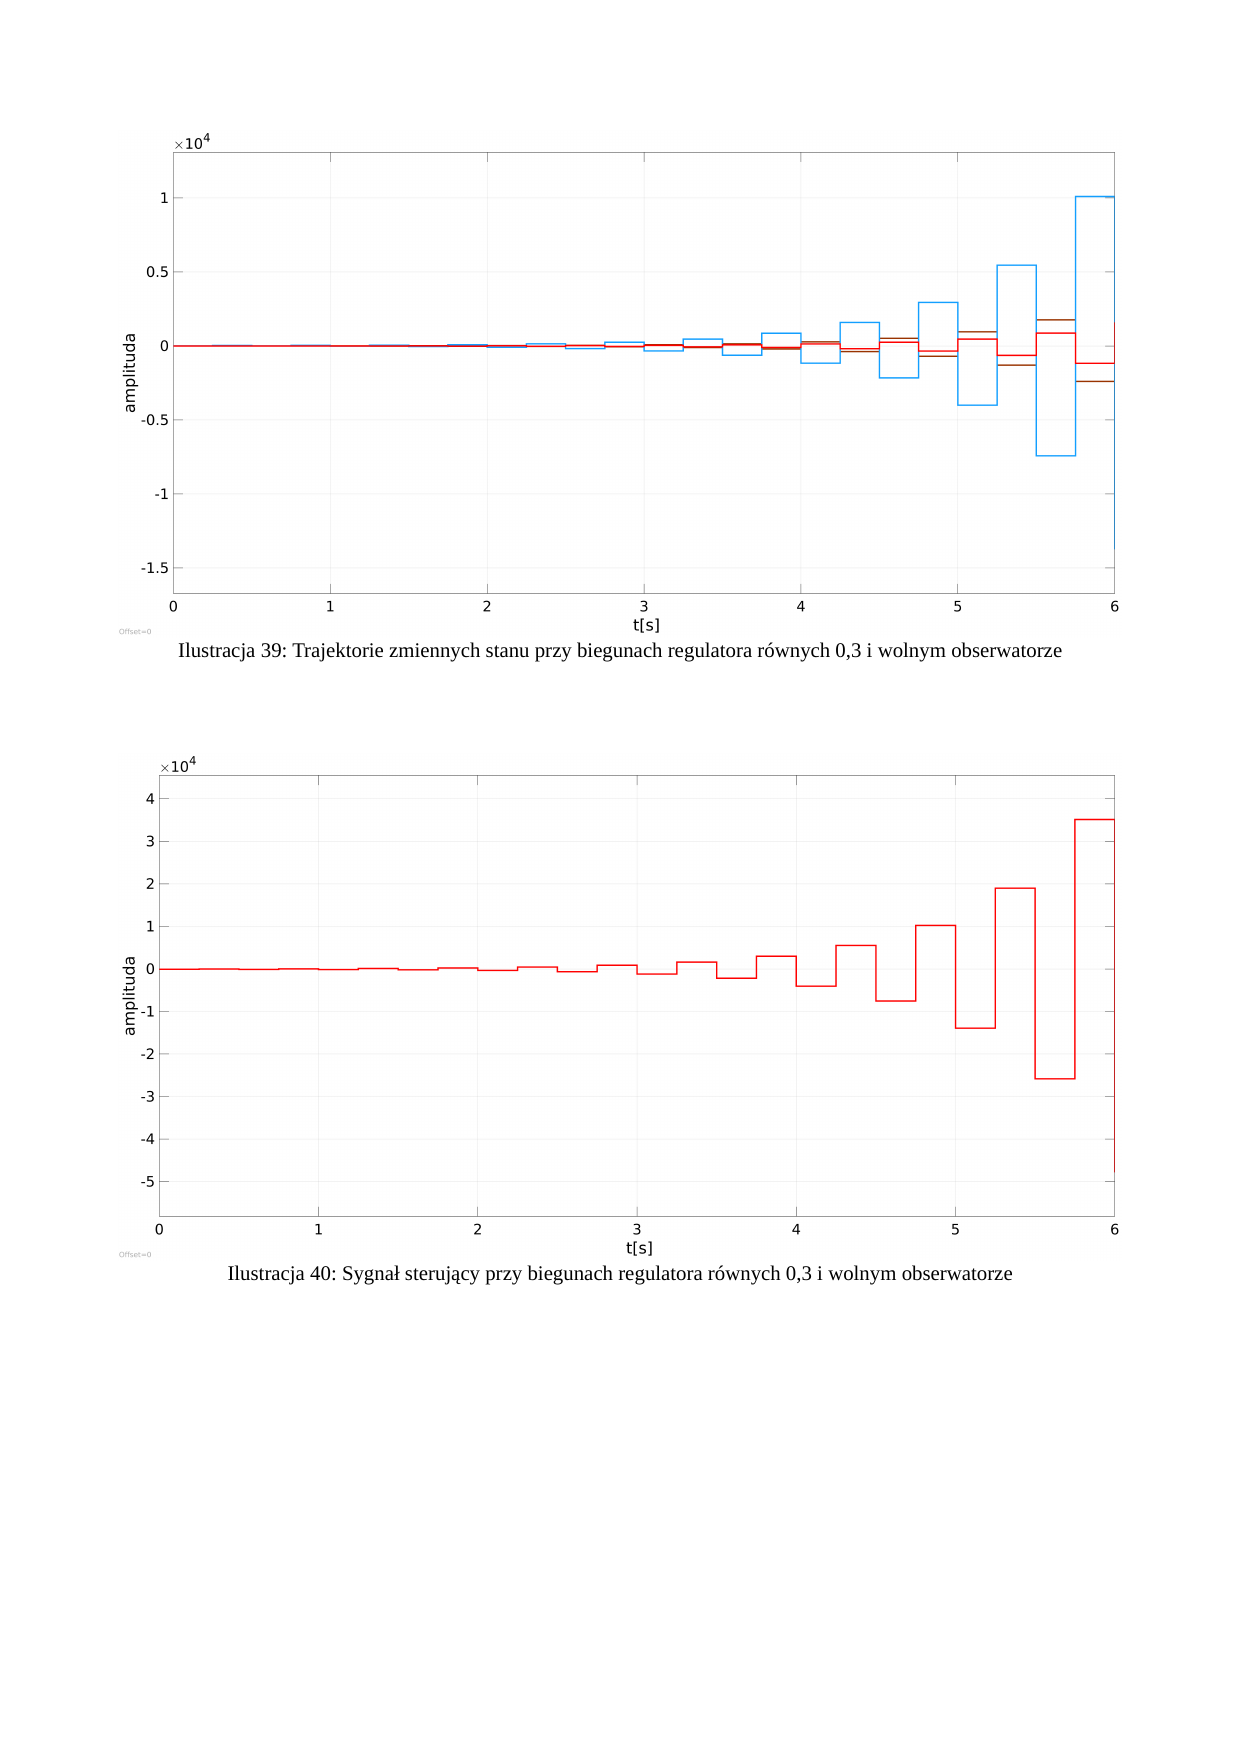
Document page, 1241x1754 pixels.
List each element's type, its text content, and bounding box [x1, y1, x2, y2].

text Ilustracja 40: Sygnał sterujący przy biegunach regulatora równych 0,3 i wolnym obserwatorze [118, 1261, 1122, 1284]
picture [118, 130, 1123, 638]
text Ilustracja 39: Trajektorie zmiennych stanu przy biegunach regulatora równych 0,3 i wolnym obserwatorze [118, 638, 1122, 662]
picture [118, 753, 1123, 1261]
